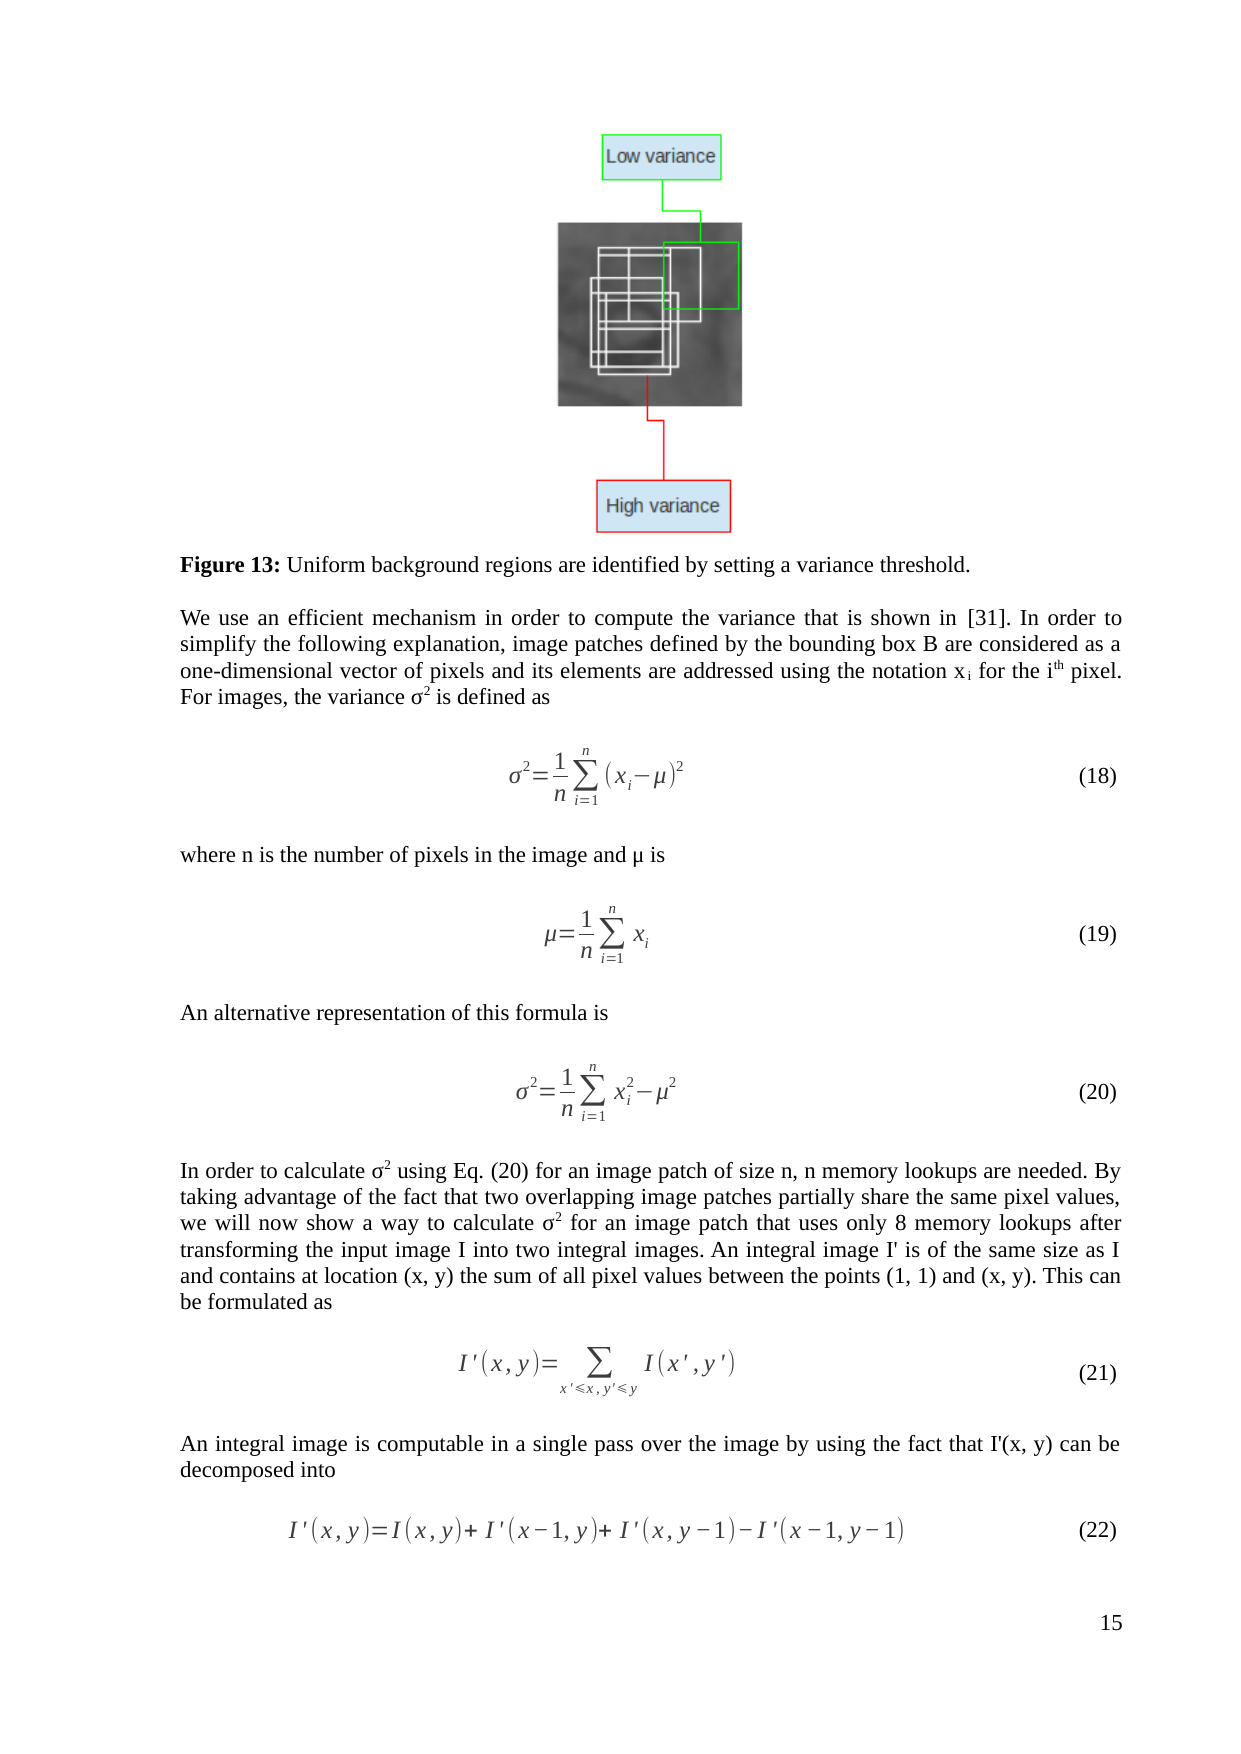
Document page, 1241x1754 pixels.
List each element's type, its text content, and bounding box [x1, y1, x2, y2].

table_header [180, 1509, 1018, 1550]
table_header (19) [1018, 894, 1122, 972]
table_header (22) [1018, 1509, 1122, 1550]
table_header [764, 118, 1122, 551]
table_header (20) [1018, 1052, 1122, 1130]
picture [538, 118, 764, 552]
table_header (18) [1018, 736, 1122, 815]
table_header (21) [1018, 1341, 1122, 1403]
table_header [180, 894, 1018, 972]
text An alternative representation of this formula is [180, 999, 1122, 1025]
table_header [180, 1341, 1018, 1403]
table_header [180, 1052, 1018, 1130]
table_cell Figure 13: Uniform background regions are identified by setting a variance threshold. [180, 551, 1122, 578]
text We use an efficient mechanism in order to compute the variance that is shown in [31]. In order to simplify the following explanation, image patches defined by the bounding box B are considered as a one-dimensional vector of pixels and its elements are addressed using the notation xi for the ith pixel. For images, the variance σ2 is defined as [180, 604, 1122, 709]
table_header [180, 118, 538, 551]
text An integral image is computable in a single pass over the image by using the fact that I'(x, y) can be decomposed into [180, 1430, 1122, 1482]
table_header [180, 736, 1018, 815]
text where n is the number of pixels in the image and μ is [180, 841, 1122, 867]
text In order to calculate σ2 using Eq. (20) for an image patch of size n, n memory lookups are needed. By taking advantage of the fact that two overlapping image patches partially share the same pixel values, we will now show a way to calculate σ2 for an image patch that uses only 8 memory lookups after transforming the input image I into two integral images. An integral image I' is of the same size as I and contains at location (x, y) the sum of all pixel values between the points (1, 1) and (x, y). This can be formulated as [180, 1157, 1122, 1315]
